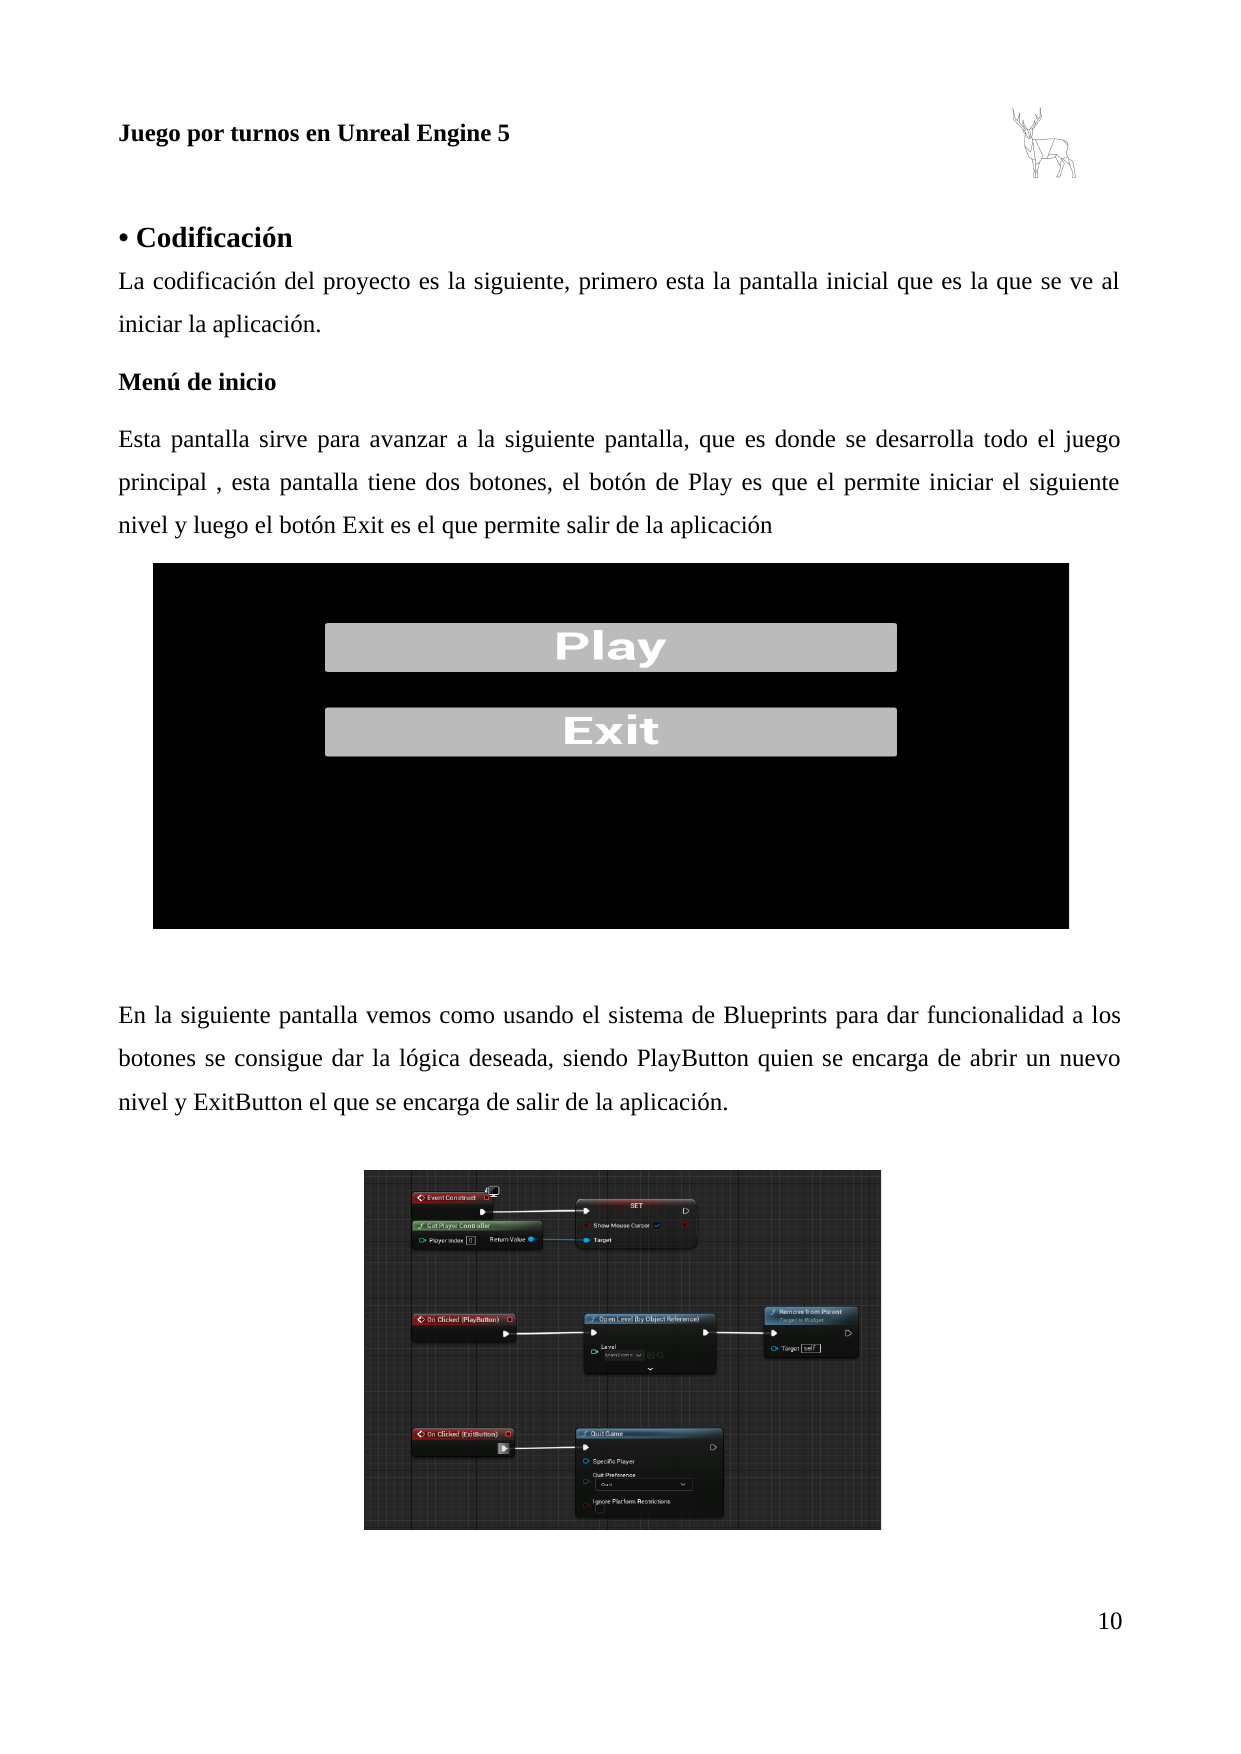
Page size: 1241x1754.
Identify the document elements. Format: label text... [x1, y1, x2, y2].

subtitle • Codificación [118, 220, 1122, 253]
picture [153, 563, 1070, 929]
text La codificación del proyecto es la siguiente, primero esta la pantalla inicial que es la que se ve al iniciar la aplicación. [118, 266, 1122, 338]
picture [1004, 98, 1091, 186]
text En la siguiente pantalla vemos como usando el sistema de Blueprints para dar funcionalidad a los botones se consigue dar la lógica deseada, siendo PlayButton quien se encarga de abrir un nuevo nivel y ExitButton el que se encarga de salir de la aplicación. [118, 1000, 1122, 1115]
text Menú de inicio [118, 367, 1122, 395]
text Esta pantalla sirve para avanzar a la siguiente pantalla, que es donde se desarrolla todo el juego principal , esta pantalla tiene dos botones, el botón de Play es que el permite iniciar el siguiente nivel y luego el botón Exit es el que permite salir de la aplicación [118, 424, 1122, 539]
picture [364, 1170, 882, 1530]
